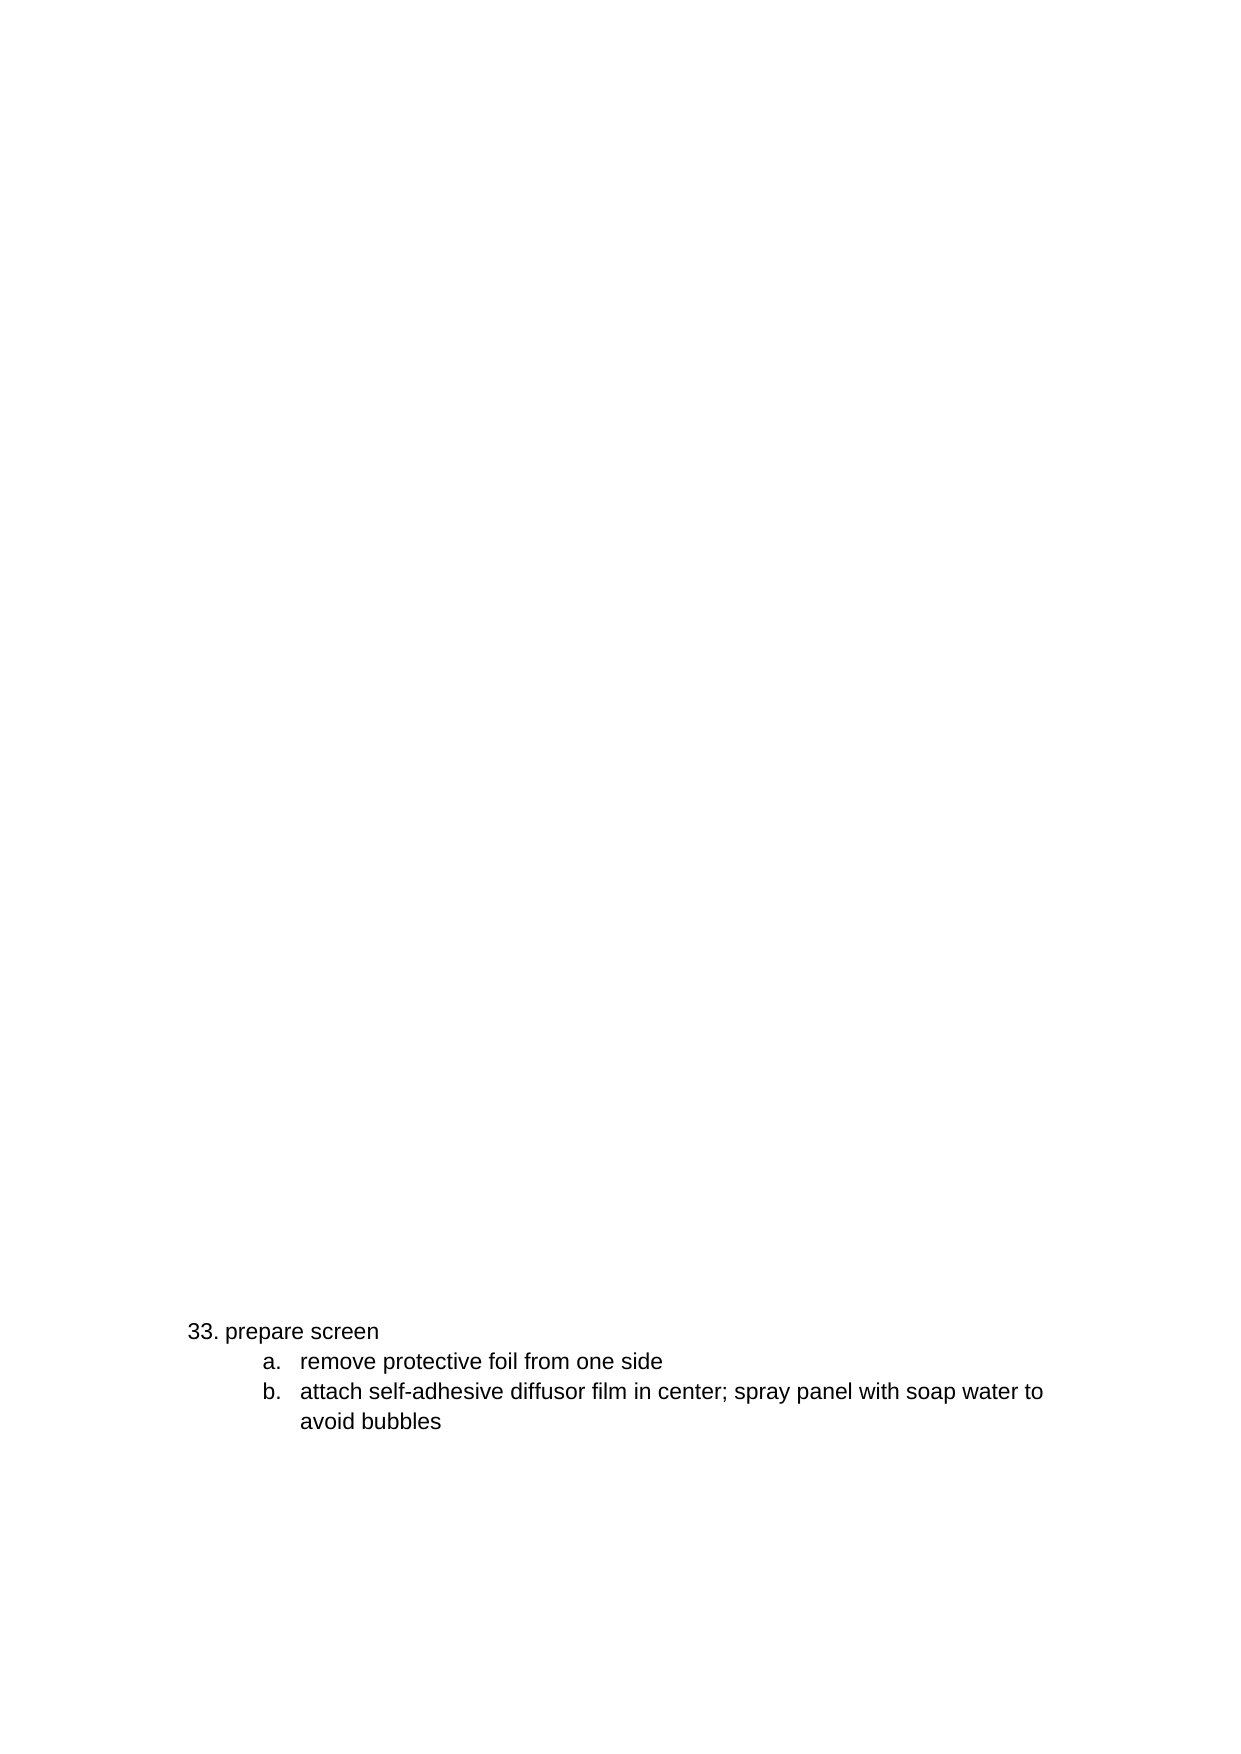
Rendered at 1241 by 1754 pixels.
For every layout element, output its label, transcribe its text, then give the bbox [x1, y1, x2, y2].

list prepare screen [187, 1318, 1090, 1344]
list attach self-adhesive diffusor film in center; spray panel with soap water to avoid bubbles [262, 1378, 1090, 1434]
list remove protective foil from one side [262, 1348, 1090, 1374]
